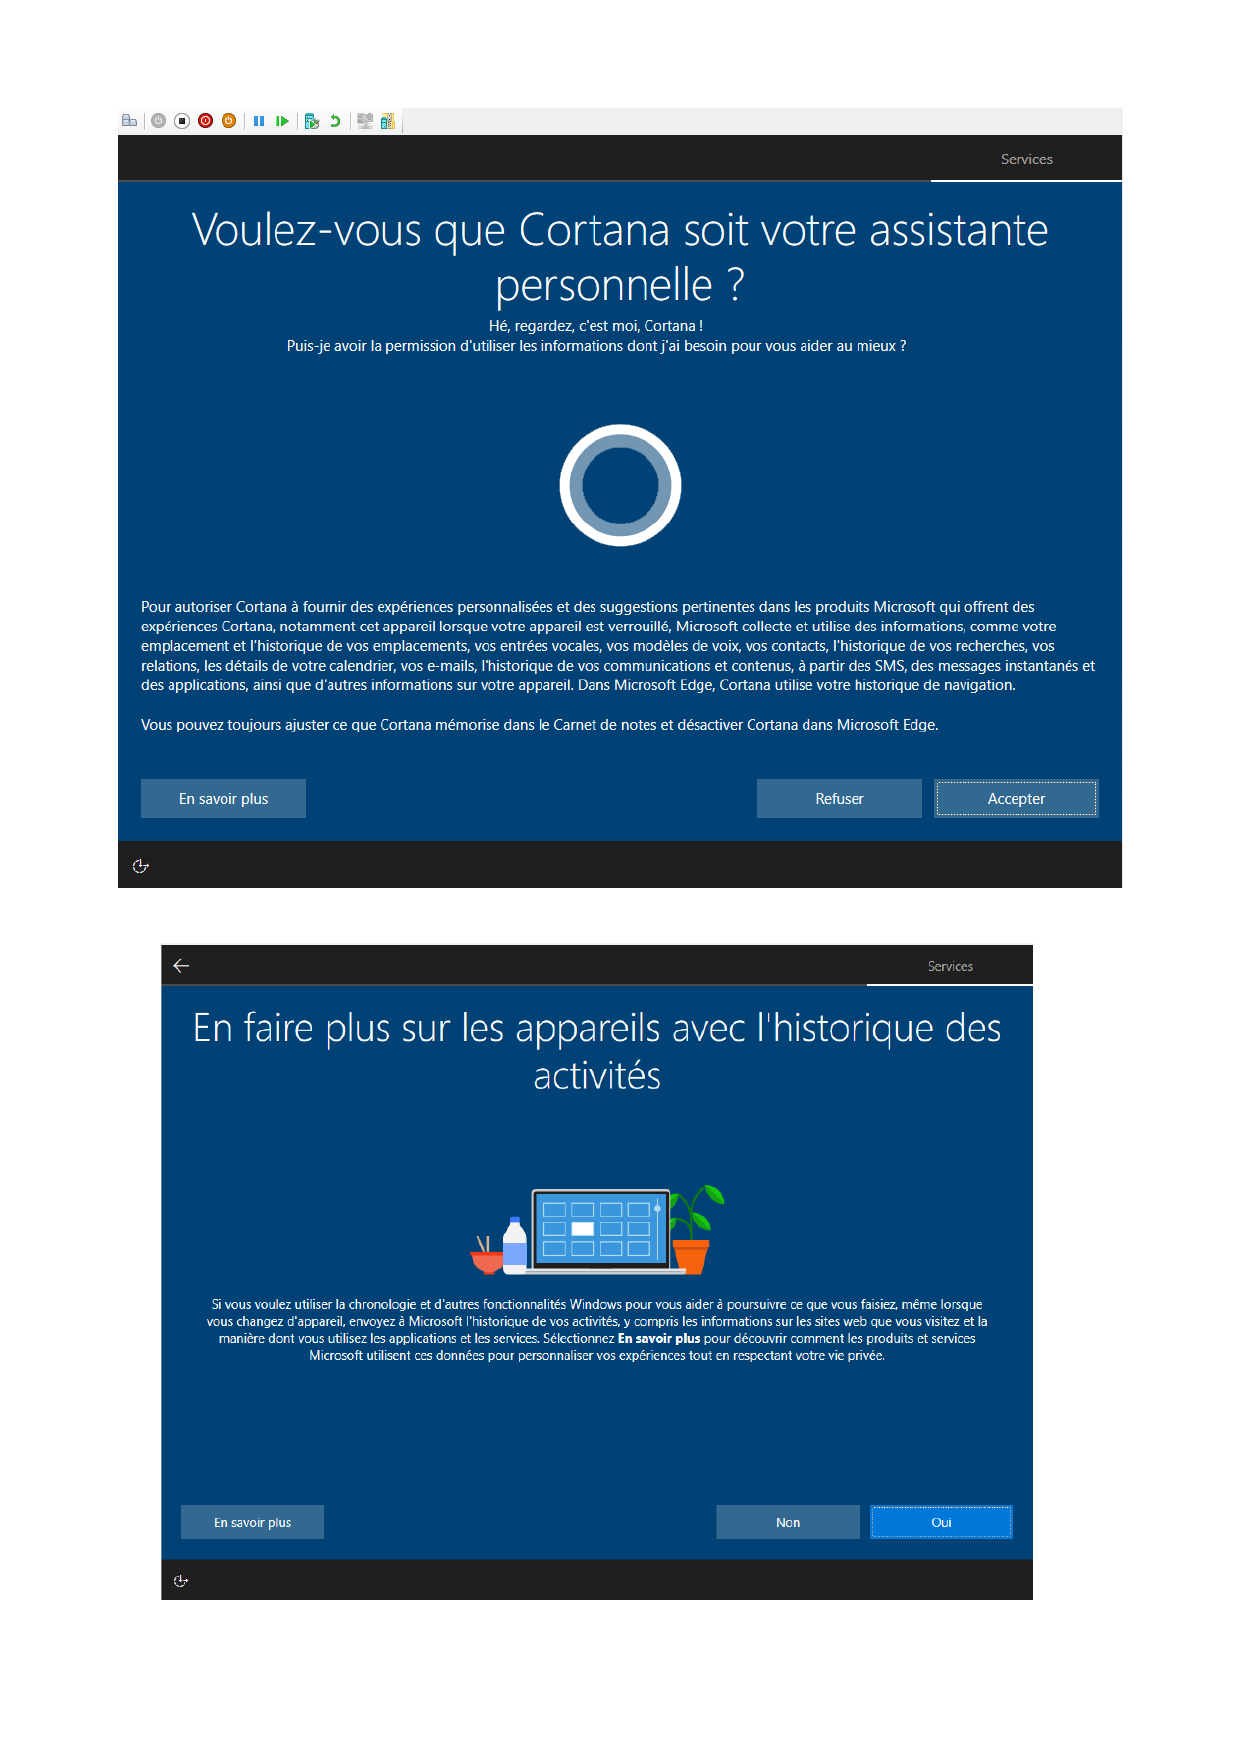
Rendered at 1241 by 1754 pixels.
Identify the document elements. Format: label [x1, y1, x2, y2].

picture [161, 943, 1033, 1600]
picture [118, 108, 1123, 888]
